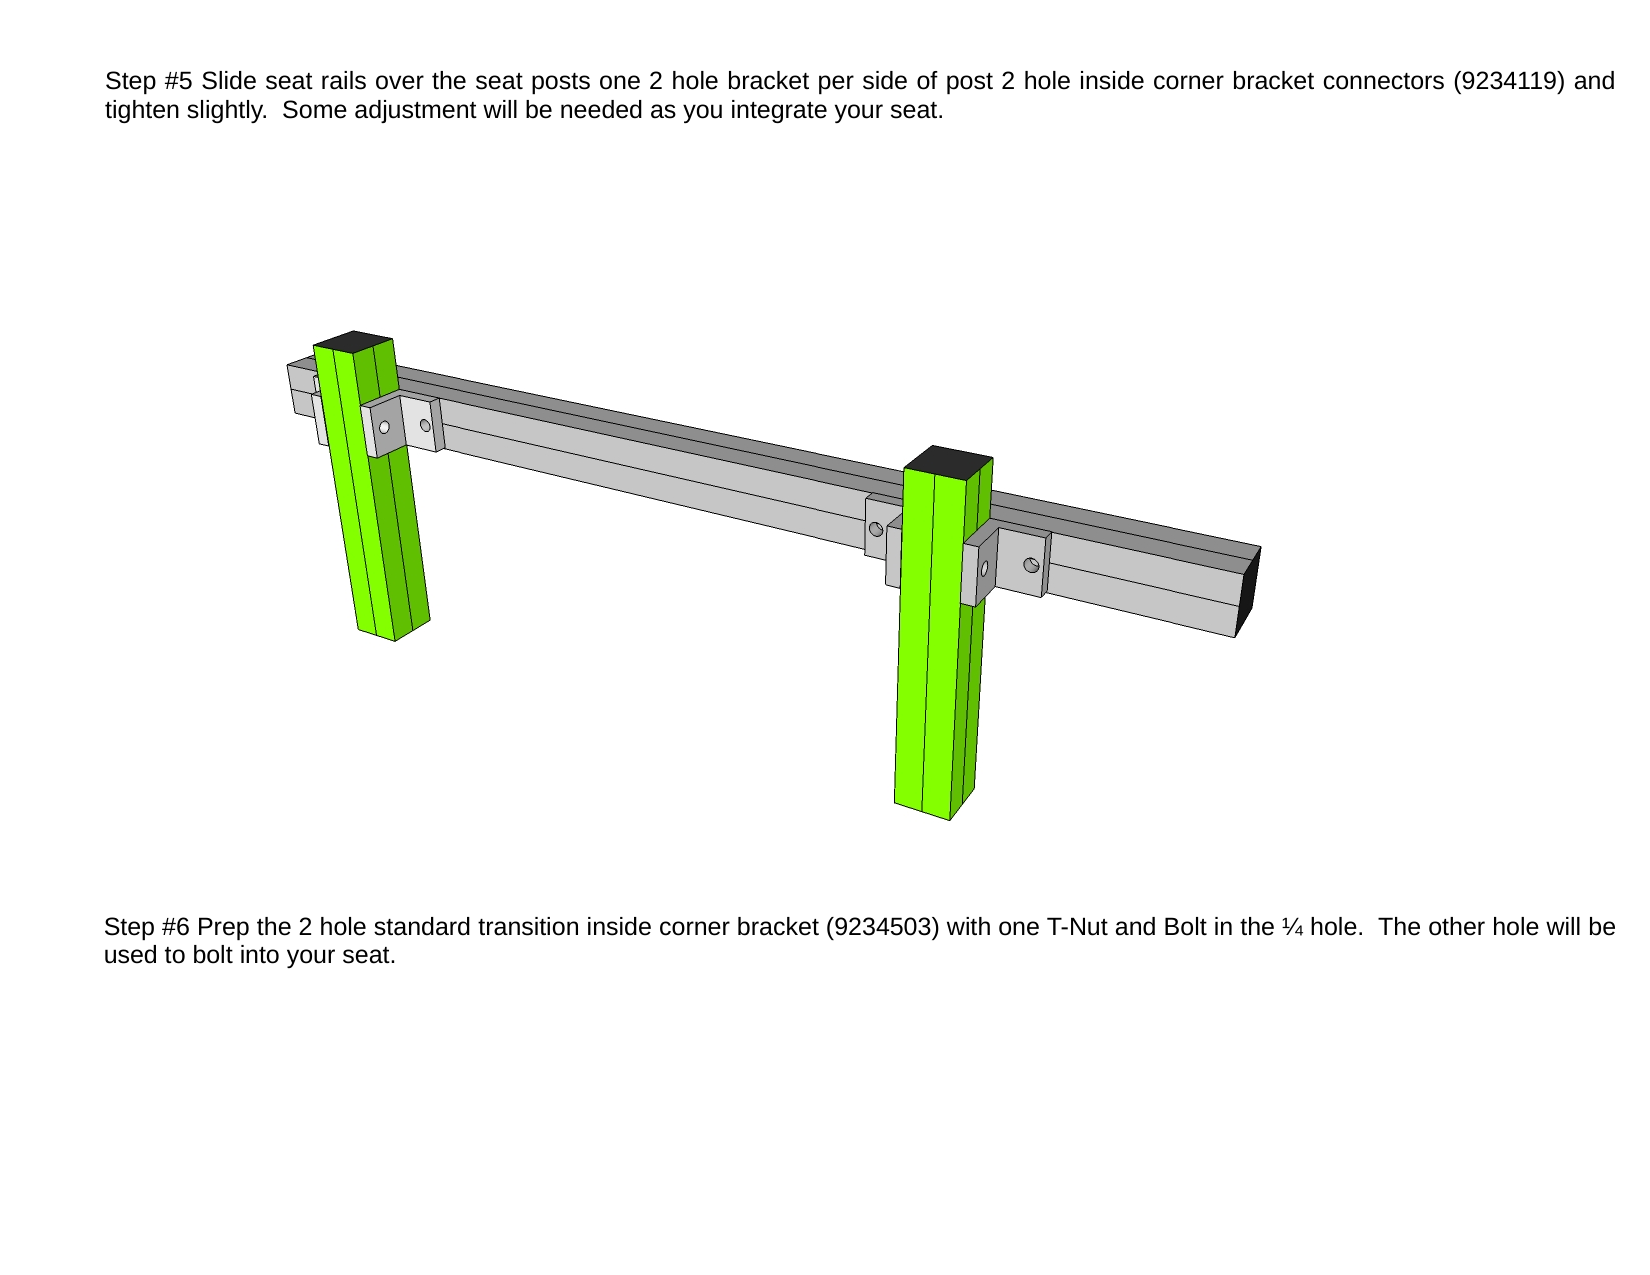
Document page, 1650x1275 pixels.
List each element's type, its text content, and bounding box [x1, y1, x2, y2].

text Step #5 Slide seat rails over the seat posts one 2 hole bracket per side of post 2 hole inside corner bracket connectors (9234119) and tighten slightly. Some adjustment will be needed as you integrate your seat. [105, 66, 1620, 124]
text Step #6 Prep the 2 hole standard transition inside corner bracket (9234503) with one T-Nut and Bolt in the ¼ hole. The other hole will be used to bolt into your seat. [103, 912, 1620, 969]
picture [105, 152, 1529, 912]
